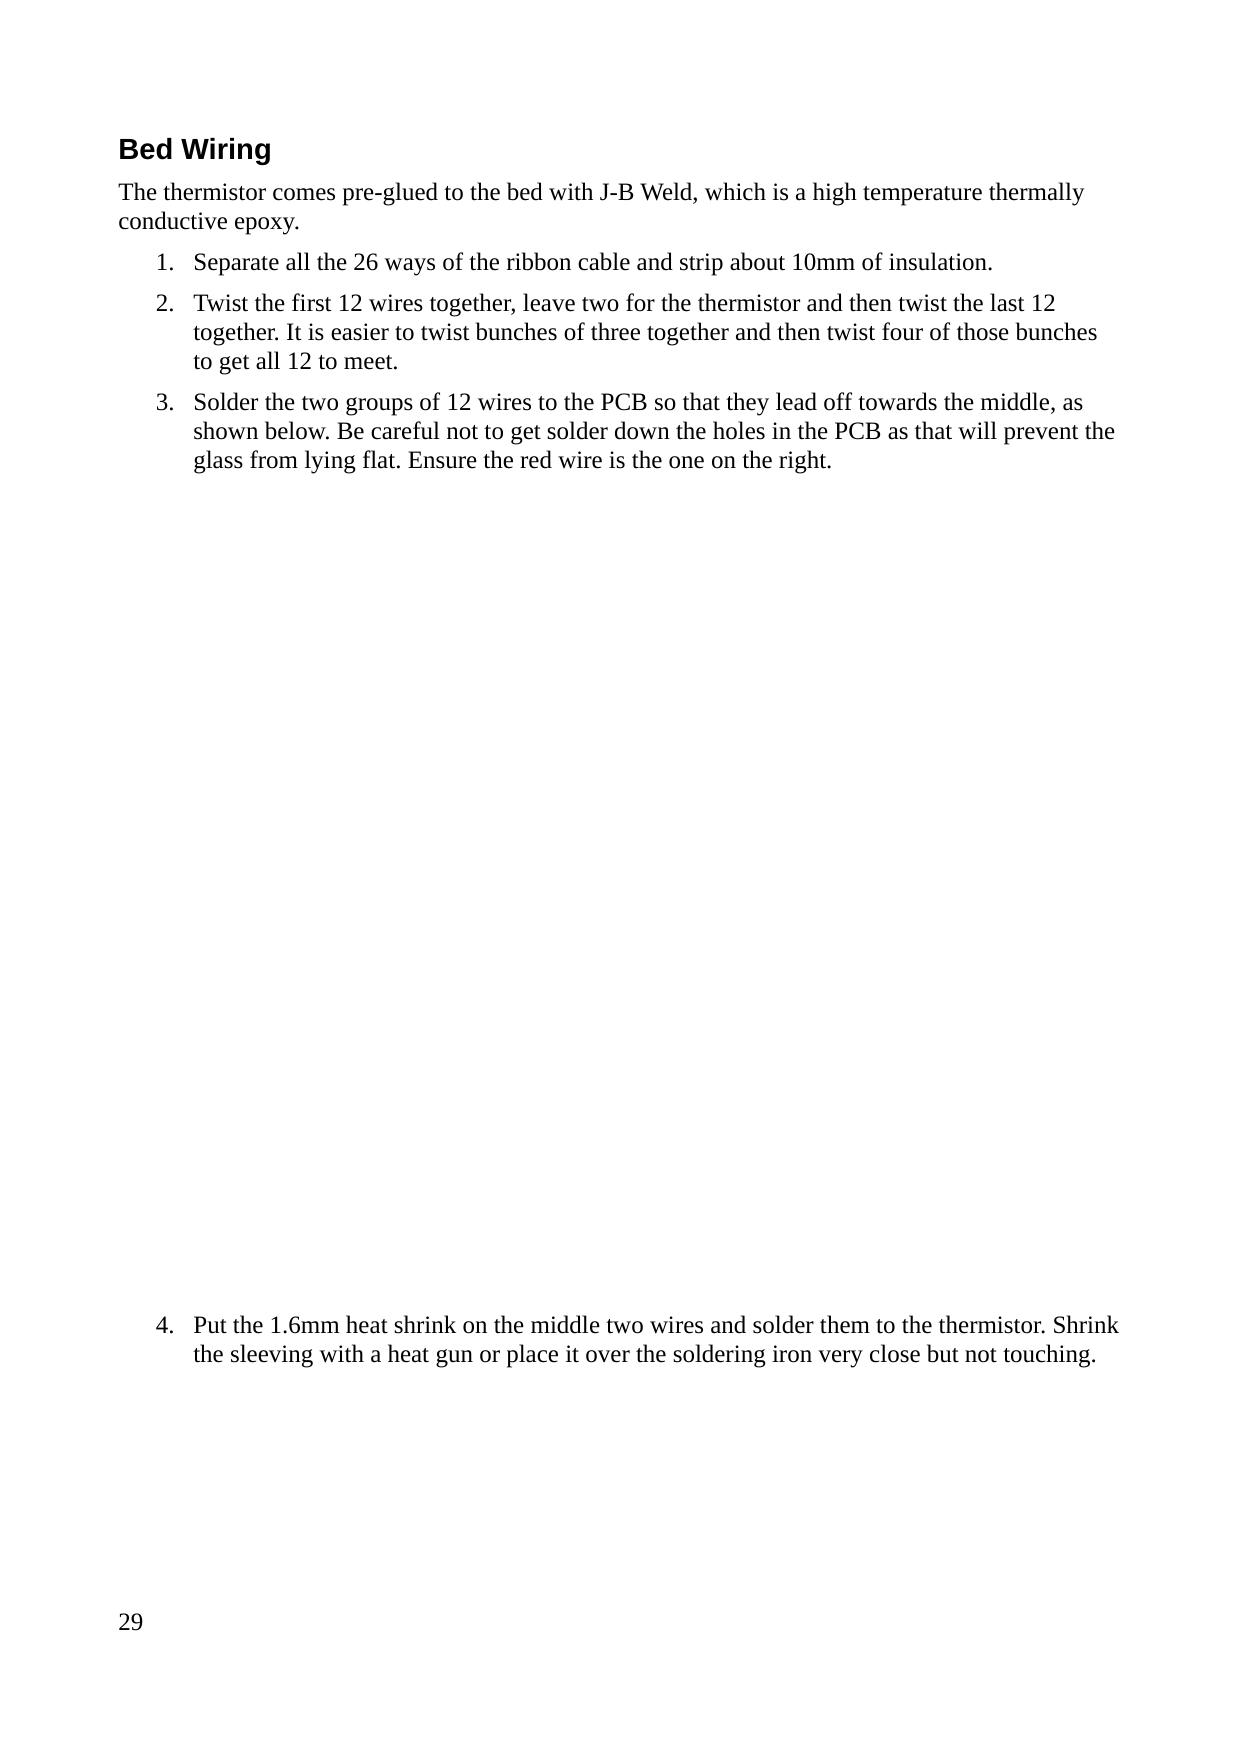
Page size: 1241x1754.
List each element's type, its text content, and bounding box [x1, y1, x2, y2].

subtitle Bed Wiring [118, 132, 1122, 165]
list Put the 1.6mm heat shrink on the middle two wires and solder them to the thermistor. Shrink the sleeving with a heat gun or place it over the soldering iron very close but not touching. [156, 1310, 1122, 1368]
list Twist the first 12 wires together, leave two for the thermistor and then twist the last 12 together. It is easier to twist bunches of three together and then twist four of those bunches to get all 12 to meet. [156, 288, 1122, 375]
list Separate all the 26 ways of the ribbon cable and strip about 10mm of insulation. [156, 247, 1122, 276]
text The thermistor comes pre-glued to the bed with J-B Weld, which is a high temperature thermally conductive epoxy. [118, 177, 1122, 235]
list Solder the two groups of 12 wires to the PCB so that they lead off towards the middle, as shown below. Be careful not to get solder down the holes in the PCB as that will prevent the glass from lying flat. Ensure the red wire is the one on the right. [156, 387, 1122, 473]
